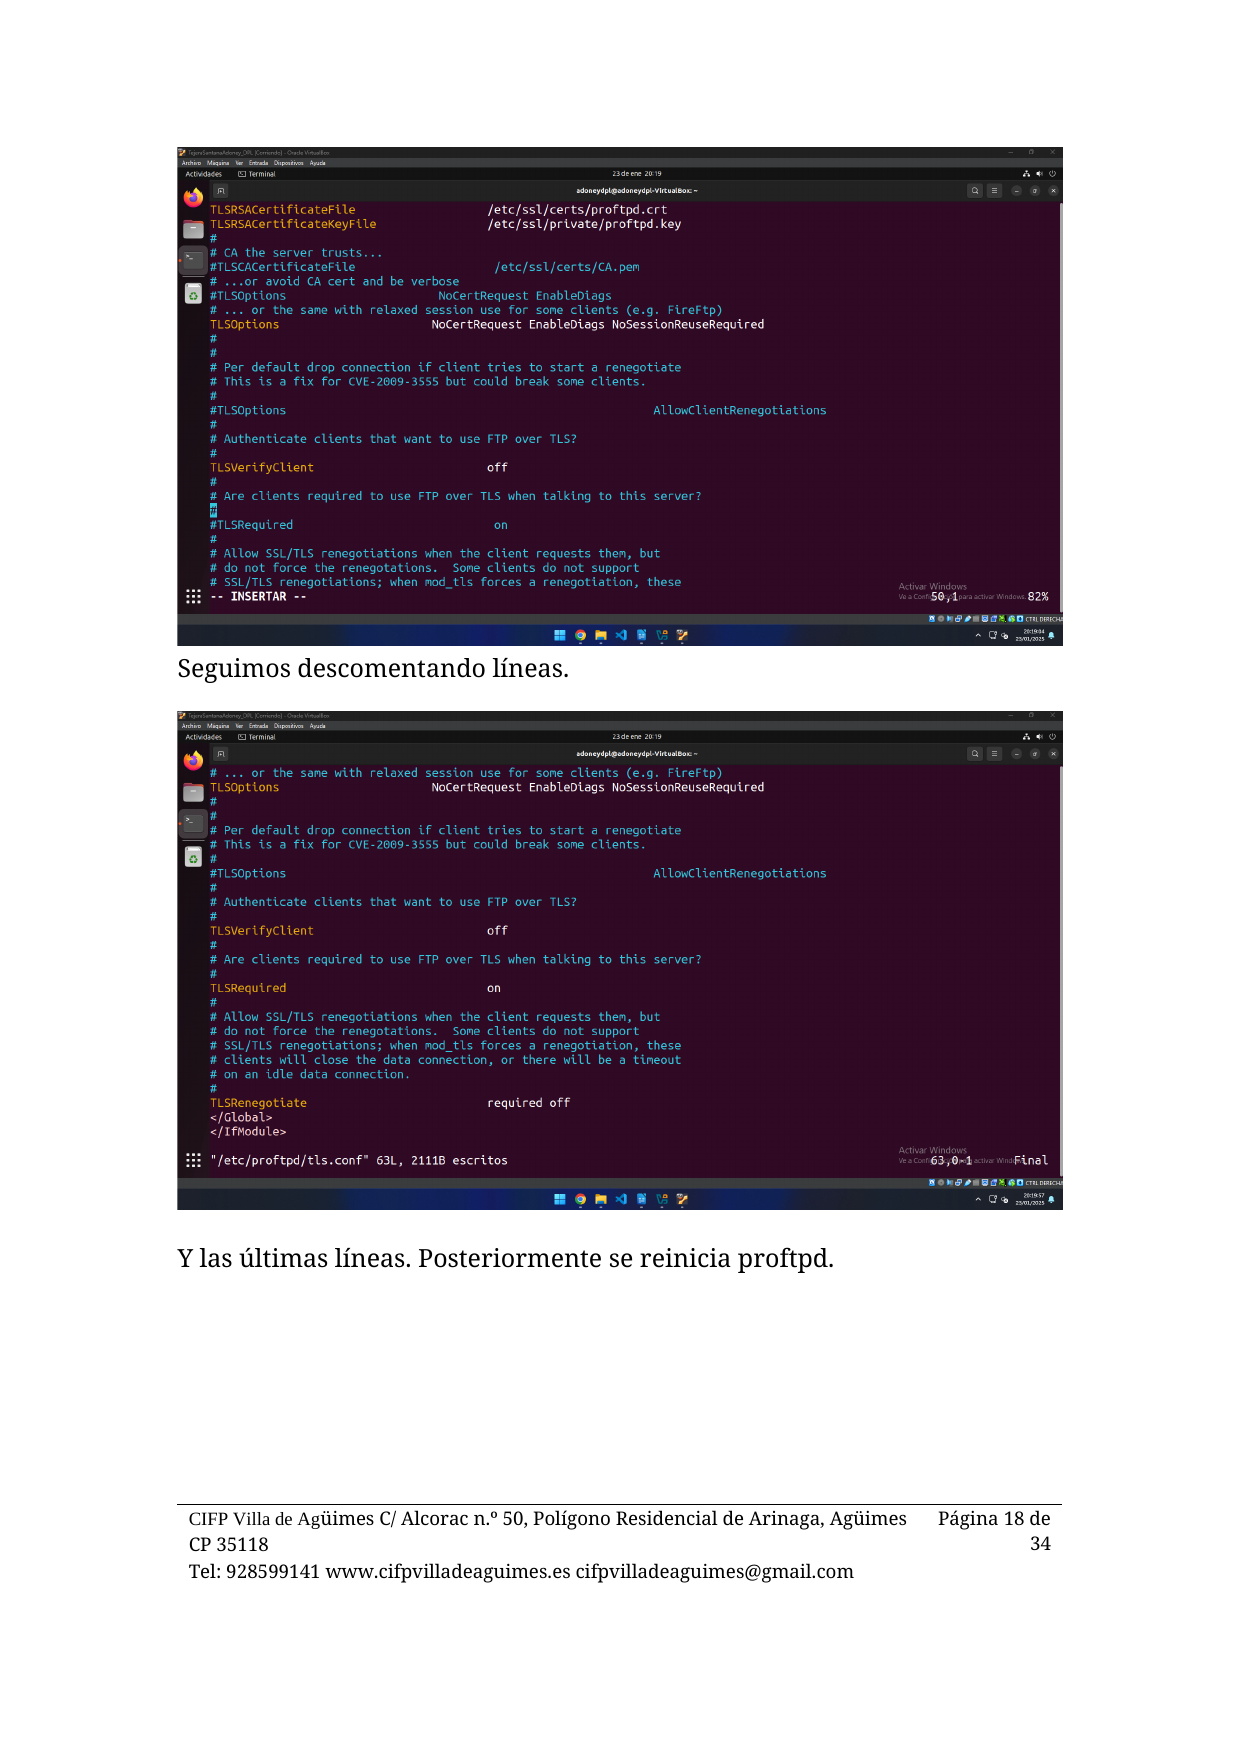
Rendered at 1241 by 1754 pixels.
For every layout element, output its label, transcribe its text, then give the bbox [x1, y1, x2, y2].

text Y las últimas líneas. Posteriormente se reinicia proftpd. [177, 1210, 1063, 1274]
picture [177, 711, 1063, 1210]
text Seguimos descomentando líneas. [177, 646, 1063, 685]
picture [177, 147, 1063, 646]
